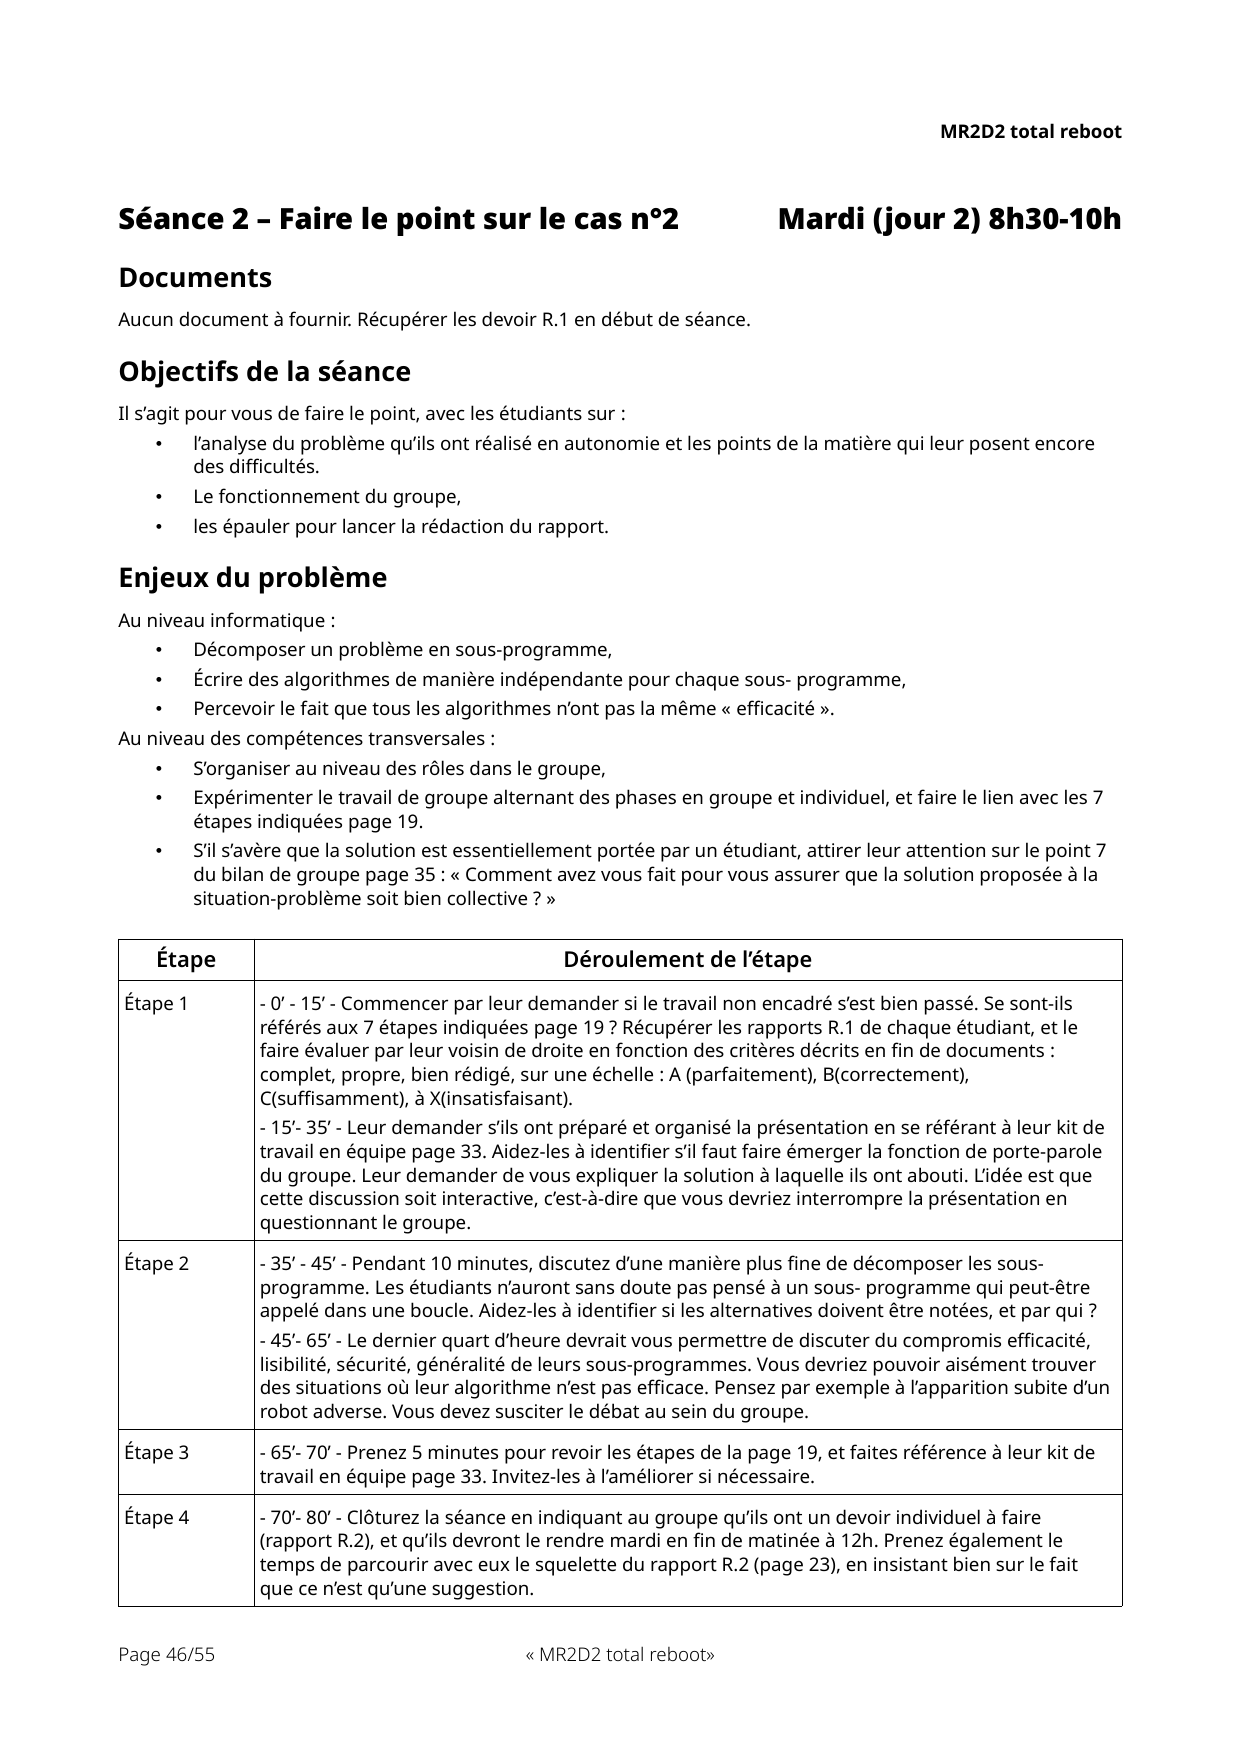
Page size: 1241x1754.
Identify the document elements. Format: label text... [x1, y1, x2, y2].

table_header Déroulement de l’étape [255, 940, 1122, 980]
list Écrire des algorithmes de manière indépendante pour chaque sous- programme, [156, 667, 1122, 691]
table_cell Étape 4 [119, 1495, 254, 1606]
text Au niveau des compétences transversales : [118, 726, 1122, 750]
table_cell Étape 3 [119, 1430, 254, 1493]
list Expérimenter le travail de groupe alternant des phases en groupe et individuel, et faire le lien avec les 7 étapes indiquées page 19. [156, 786, 1122, 833]
list S’organiser au niveau des rôles dans le groupe, [156, 756, 1122, 780]
table_cell - 65’- 70’ - Prenez 5 minutes pour revoir les étapes de la page 19, et faites référence à leur kit de travail en équipe page 32. Invitez-les à l’améliorer si nécessaire. [255, 1430, 1122, 1493]
list Percevoir le fait que tous les algorithmes n’ont pas la même « efficacité ». [156, 697, 1122, 721]
list Décomposer un problème en sous-programme, [156, 638, 1122, 661]
list Le fonctionnement du groupe, [156, 485, 1122, 508]
list l’analyse du problème qu’ils ont réalisé en autonomie et les points de la matière qui leur posent encore des difficultés. [156, 431, 1122, 479]
text Au niveau informatique : [118, 608, 1122, 632]
table_cell - 70’- 80’ - Clôturez la séance en indiquant au groupe qu’ils ont un devoir individuel à faire (rapport R.2), et qu’ils devront le rendre mardi en fin de matinée à 12h. Prenez également le temps de parcourir avec eux le squelette du rapport R.2 (page 22), en insistant bien sur le fait que ce n’est qu’une suggestion. On peut, une fois encore, leur demander comment ils se sentent à l’issus de cette séance. [255, 1495, 1122, 1606]
list les épauler pour lancer la rédaction du rapport. [156, 514, 1122, 538]
list S’il s’avère que la solution est essentiellement portée par un étudiant, attirer leur attention sur le point 7 du bilan de groupe page 34 : « Comment avez vous fait pour vous assurer que la solution proposée à la situation-problème soit bien collective ? » [156, 839, 1122, 910]
table_cell Étape 1 [119, 981, 254, 1240]
table_cell Étape 2 [119, 1241, 254, 1429]
subtitle Enjeux du problème [118, 559, 1122, 596]
text Il s’agit pour vous de faire le point, avec les étudiants sur : [118, 402, 1122, 426]
table_cell - 0’ - 15’ - Commencer par leur demander si le travail non encadré s’est bien passé. Se sont-ils référés aux 7 étapes indiquées page 19 ? Récupérer les rapports R.1 de chaque étudiant, et le faire évaluer par leur voisin de droite en fonction des critères décrits en fin de documents : complet, propre, bien rédigé, sur une échelle : A (parfaitement), B(correctement), C(suffisamment), à X(insatisfaisant). - 15’- 35’ - Leur demander s’ils ont préparé et organisé la présentation en se référant à leur kit de travail en équipe page 32. Aidez-les à identifier s’il faut faire émerger la fonction de porte-parole du groupe. Leur demander de vous expliquer la solution à laquelle ils ont abouti. L’idée est que cette discussion soit interactive, c’est-à-dire que vous devriez interrompre la présentation en questionnant le groupe. [255, 981, 1122, 1240]
subtitle Objectifs de la séance [118, 352, 1122, 389]
table_cell - 35’ - 45’ - Pendant 10 minutes, discutez d’une manière plus fine de décomposer les sous-programme. Les étudiants n’auront sans doute pas pensé à un sous- programme qui peut-être appelé dans une boucle. Aidez-les à identifier si les alternatives doivent être notées, et par qui ? - 45’- 65’ - Le dernier quart d’heure devrait vous permettre de discuter du compromis efficacité, lisibilité, sécurité, généralité de leurs sous-programmes. Vous devriez pouvoir aisément trouver des situations où leur algorithme n’est pas efficace. Pensez par exemple à l’apparition subite d’un robot adverse. Vous devez susciter le débat au sein du groupe. [255, 1241, 1122, 1429]
table_header Étape [119, 940, 254, 980]
subtitle Séance 2 – Faire le point sur le cas n°2 Mardi (jour 2) 8h30-10h [118, 198, 1122, 238]
subtitle Documents [118, 259, 1122, 296]
text Aucun document à fournir. Récupérer les devoir R.1 en début de séance. [118, 308, 1122, 332]
